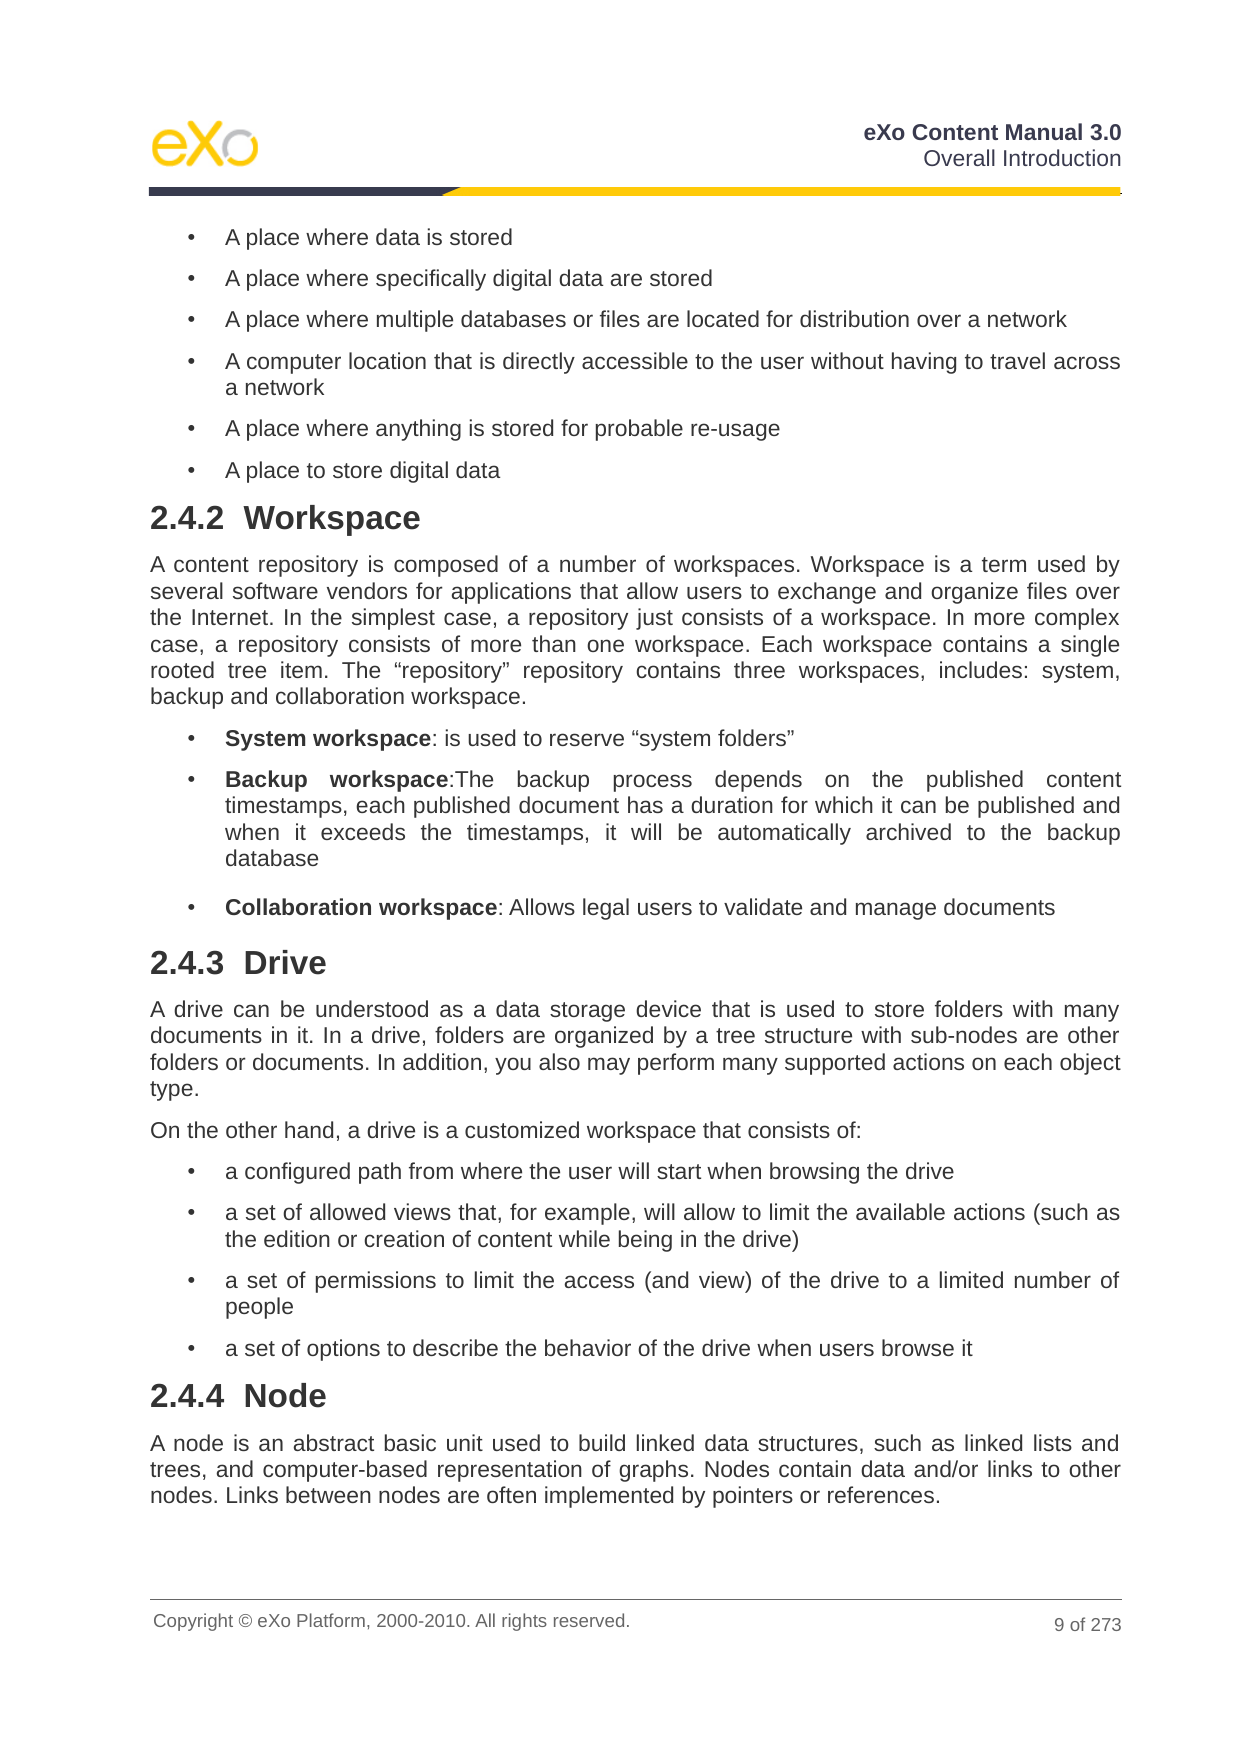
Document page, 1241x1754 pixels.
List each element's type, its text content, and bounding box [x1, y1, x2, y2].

text A drive can be understood as a data storage device that is used to store folders with many documents in it. In a drive, folders are organized by a tree structure with sub-nodes are other folders or documents. In addition, you also may perform many supported actions on each object type. [150, 996, 1122, 1102]
picture [152, 120, 259, 167]
list A place where anything is stored for probable re-usage [187, 415, 1122, 442]
list A place to store digital data [187, 457, 1122, 483]
subtitle Drive [150, 943, 1122, 981]
list Collaboration workspace: Allows legal users to validate and manage documents [187, 894, 1122, 920]
list A place where specifically digital data are stored [187, 265, 1122, 291]
list A place where data is stored [187, 223, 1122, 250]
list a set of options to describe the behavior of the drive when users browse it [187, 1335, 1122, 1361]
subtitle Node [150, 1376, 1122, 1414]
subtitle Workspace [150, 498, 1122, 536]
picture [148, 187, 1121, 196]
list A place where multiple databases or files are located for distribution over a network [187, 306, 1122, 333]
text A node is an abstract basic unit used to build linked data structures, such as linked lists and trees, and computer-based representation of graphs. Nodes contain data and/or links to other nodes. Links between nodes are often implemented by pointers or references. [150, 1429, 1122, 1508]
list Backup workspace:The backup process depends on the published content timestamps, each published document has a duration for which it can be published and when it exceeds the timestamps, it will be automatically archived to the backup database [187, 766, 1122, 871]
list a set of permissions to limit the access (and view) of the drive to a limited number of people [187, 1267, 1122, 1320]
text A content repository is composed of a number of workspaces. Workspace is a term used by several software vendors for applications that allow users to exchange and organize files over the Internet. In the simplest case, a repository just consists of a workspace. In more complex case, a repository consists of more than one workspace. Each workspace contains a single rooted tree item. The “repository” repository contains three workspaces, includes: system, backup and collaboration workspace. [150, 551, 1122, 709]
text On the other hand, a drive is a customized workspace that consists of: [150, 1117, 1122, 1143]
list a set of allowed views that, for example, will allow to limit the available actions (such as the edition or creation of content while being in the drive) [187, 1199, 1122, 1252]
list a configured path from where the user will start when browsing the drive [187, 1158, 1122, 1184]
list System workspace: is used to reserve “system folders” [187, 724, 1122, 751]
list A computer location that is directly accessible to the user without having to travel across a network [187, 348, 1122, 400]
